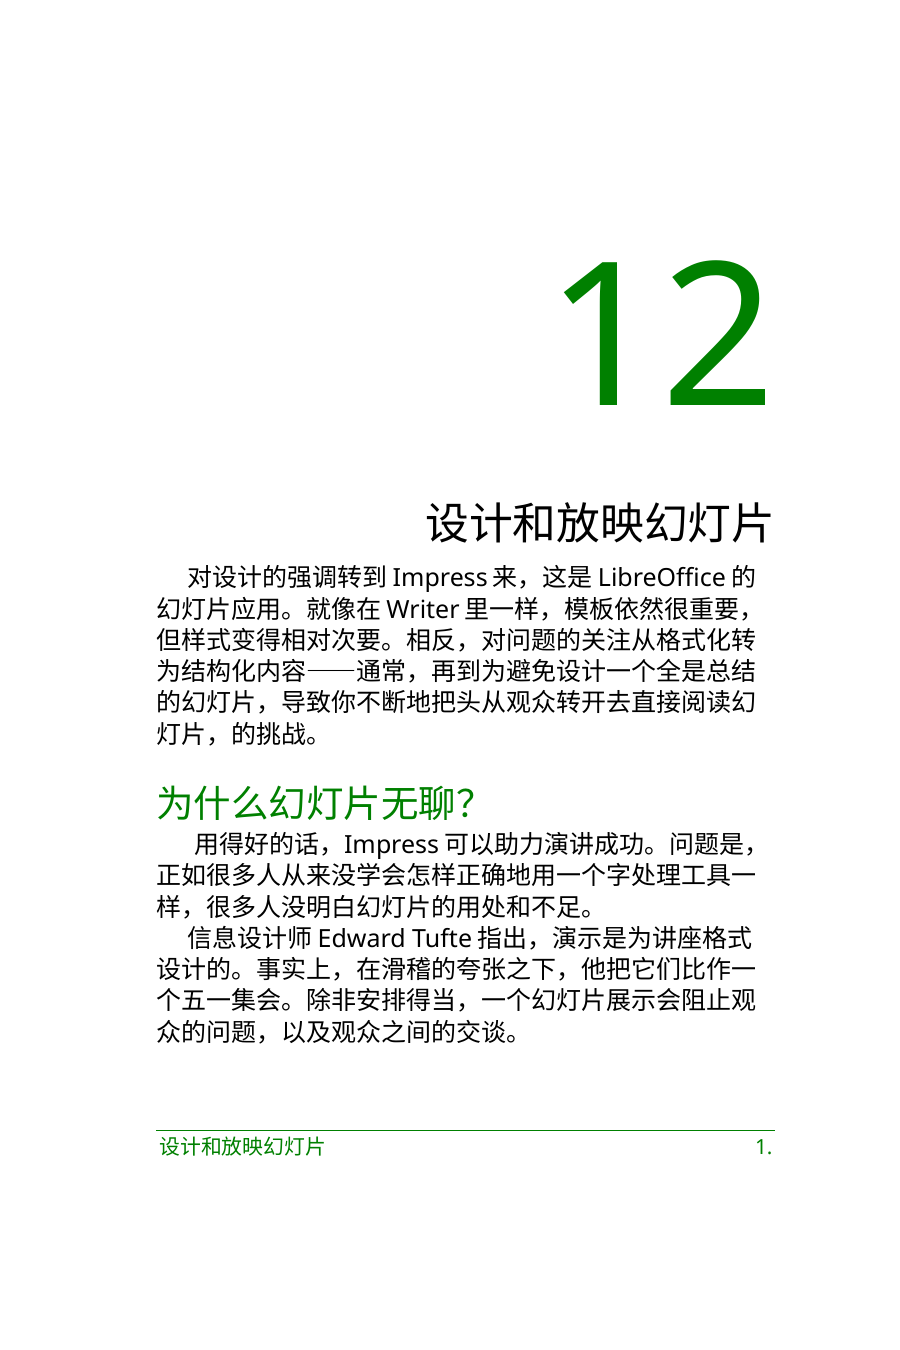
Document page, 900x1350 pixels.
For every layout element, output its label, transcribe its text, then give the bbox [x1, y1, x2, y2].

subtitle 设计和放映幻灯片 [156, 489, 775, 552]
text 信息设计师Edward Tufte指出，演示是为讲座格式设计的。事实上，在滑稽的夸张之下，他把它们比作一个五一集会。除非安排得当，一个幻灯片展示会阻止观众的问题，以及观众之间的交谈。 [156, 922, 775, 1047]
text 用得好的话，Impress可以助力演讲成功。问题是，正如很多人从来没学会怎样正确地用一个字处理工具一样，很多人没明白幻灯片的用处和不足。 [156, 828, 775, 922]
text 对设计的强调转到Impress来，这是LibreOffice的幻灯片应用。就像在Writer里一样，模板依然很重要，但样式变得相对次要。相反，对问题的关注从格式化转为结构化内容——通常，再到为避免设计一个全是总结的幻灯片，导致你不断地把头从观众转开去直接阅读幻灯片，的挑战。 [156, 562, 775, 749]
text 12 [156, 192, 775, 464]
subtitle 为什么幻灯片无聊？ [156, 774, 775, 828]
